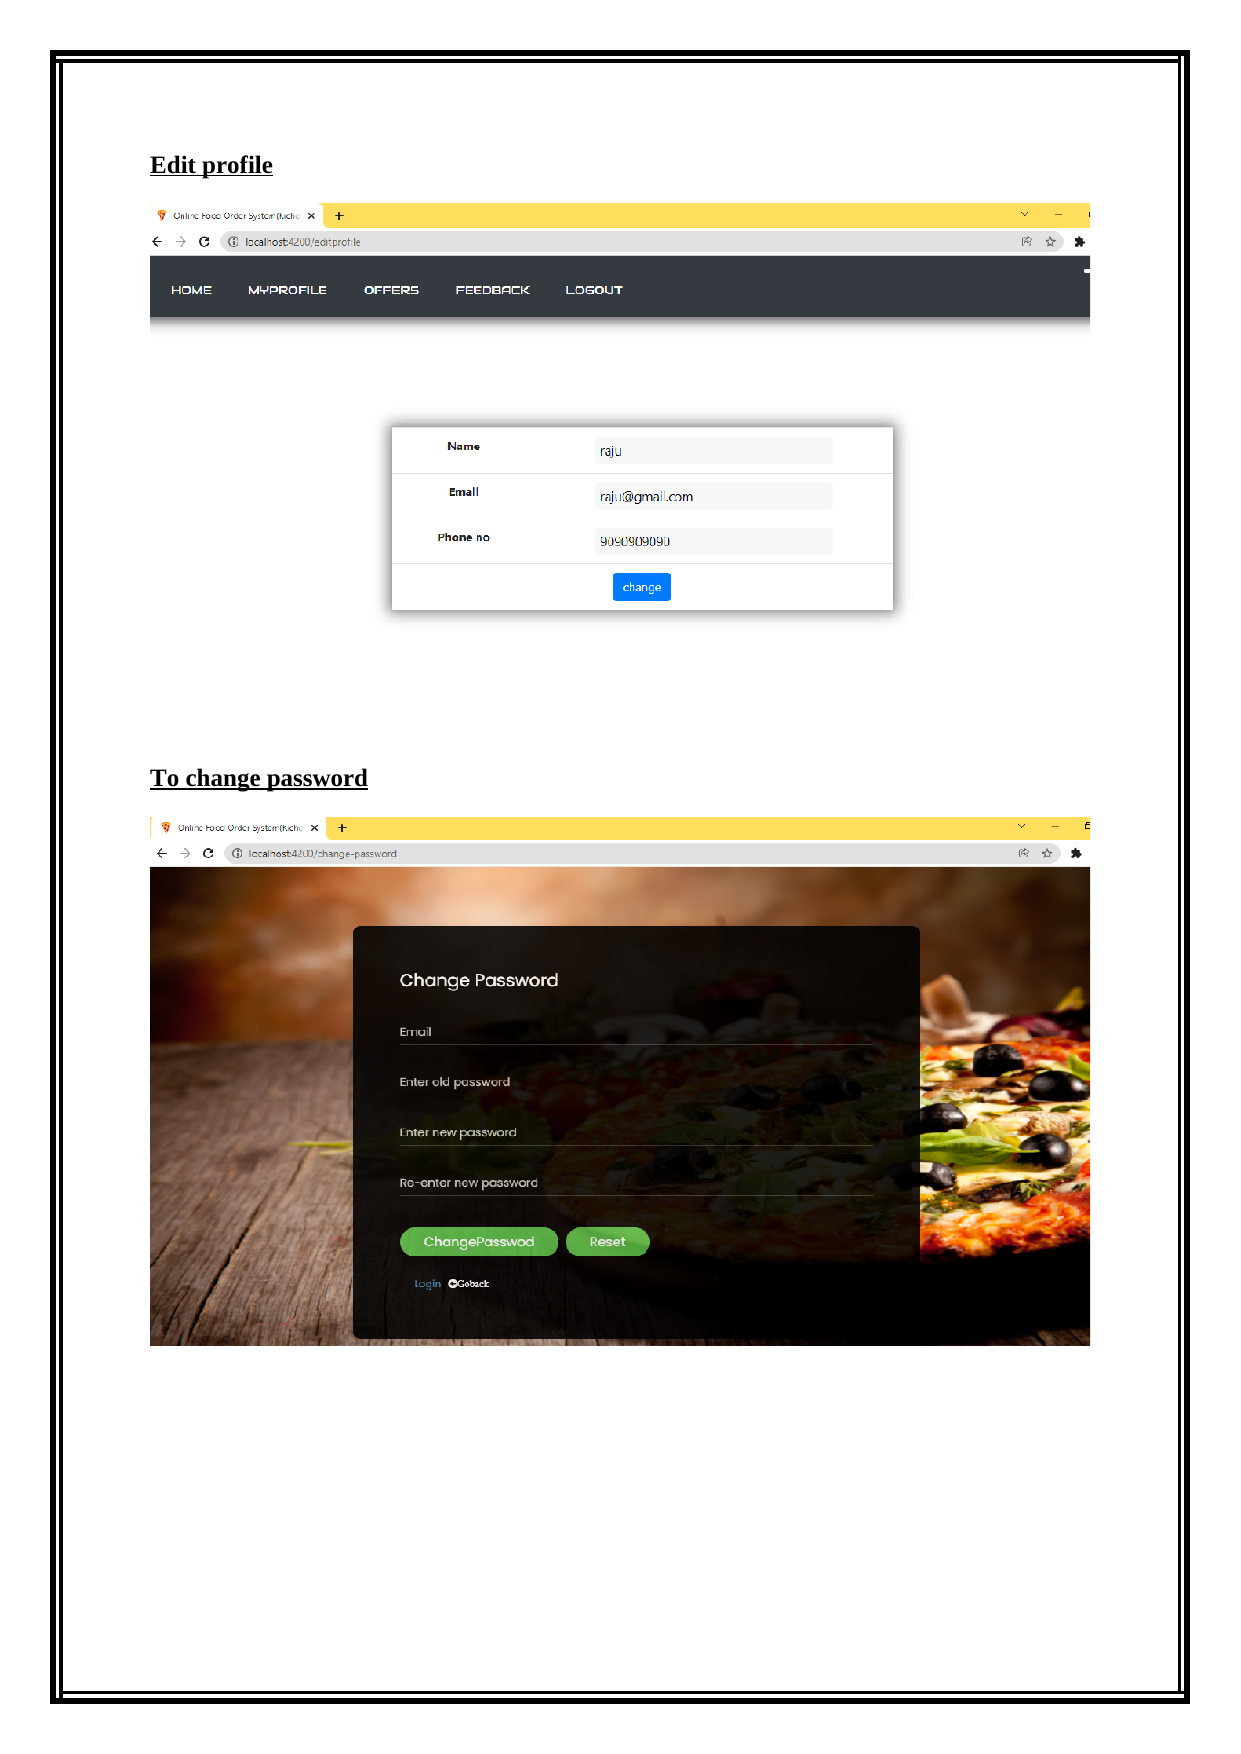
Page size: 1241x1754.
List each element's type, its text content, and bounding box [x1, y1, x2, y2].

text Edit profile [150, 150, 1090, 179]
picture [150, 203, 1091, 734]
text To change password [150, 734, 1090, 792]
picture [150, 817, 1091, 1346]
